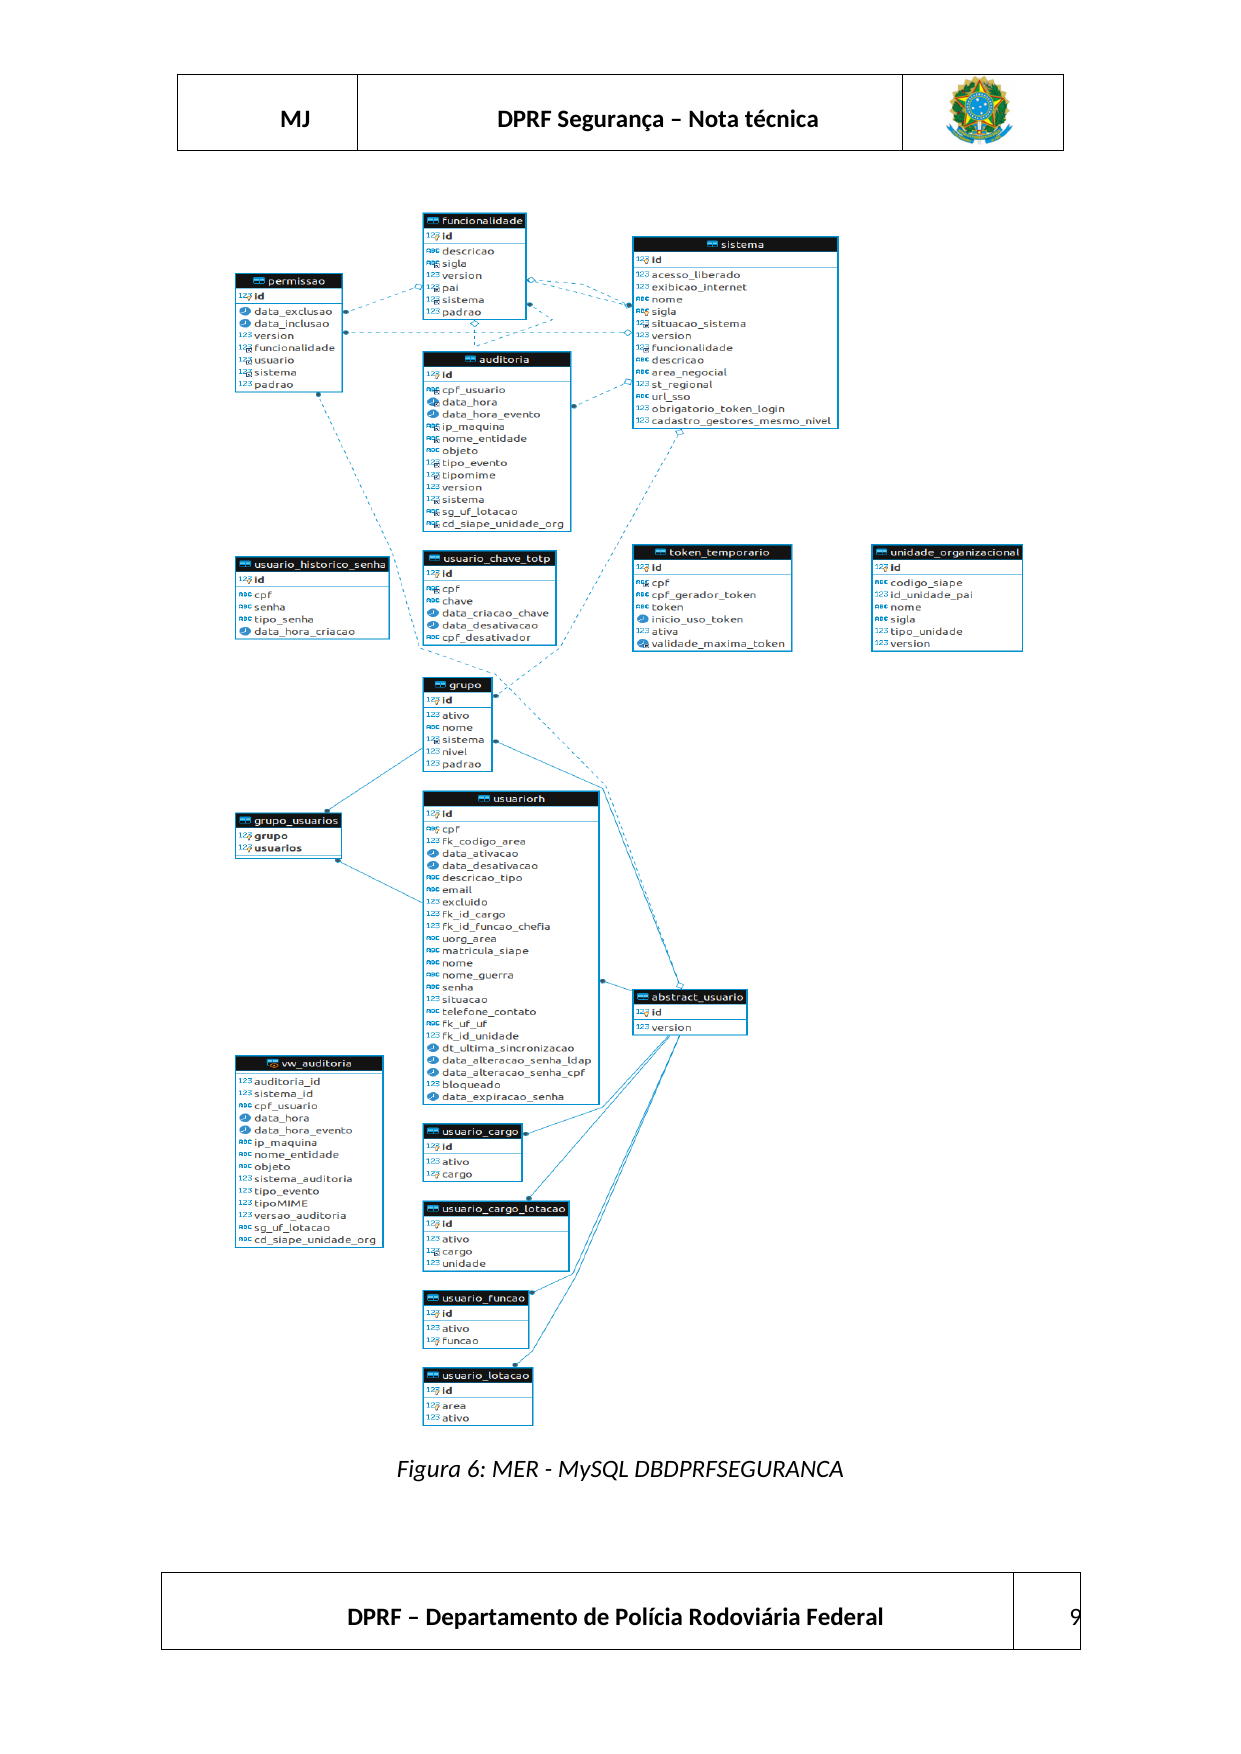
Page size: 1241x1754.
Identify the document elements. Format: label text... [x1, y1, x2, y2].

picture [210, 194, 1030, 1432]
text Figura 6: MER - MySQL DBDPRFSEGURANCA [210, 1432, 1030, 1484]
picture [944, 75, 1020, 149]
